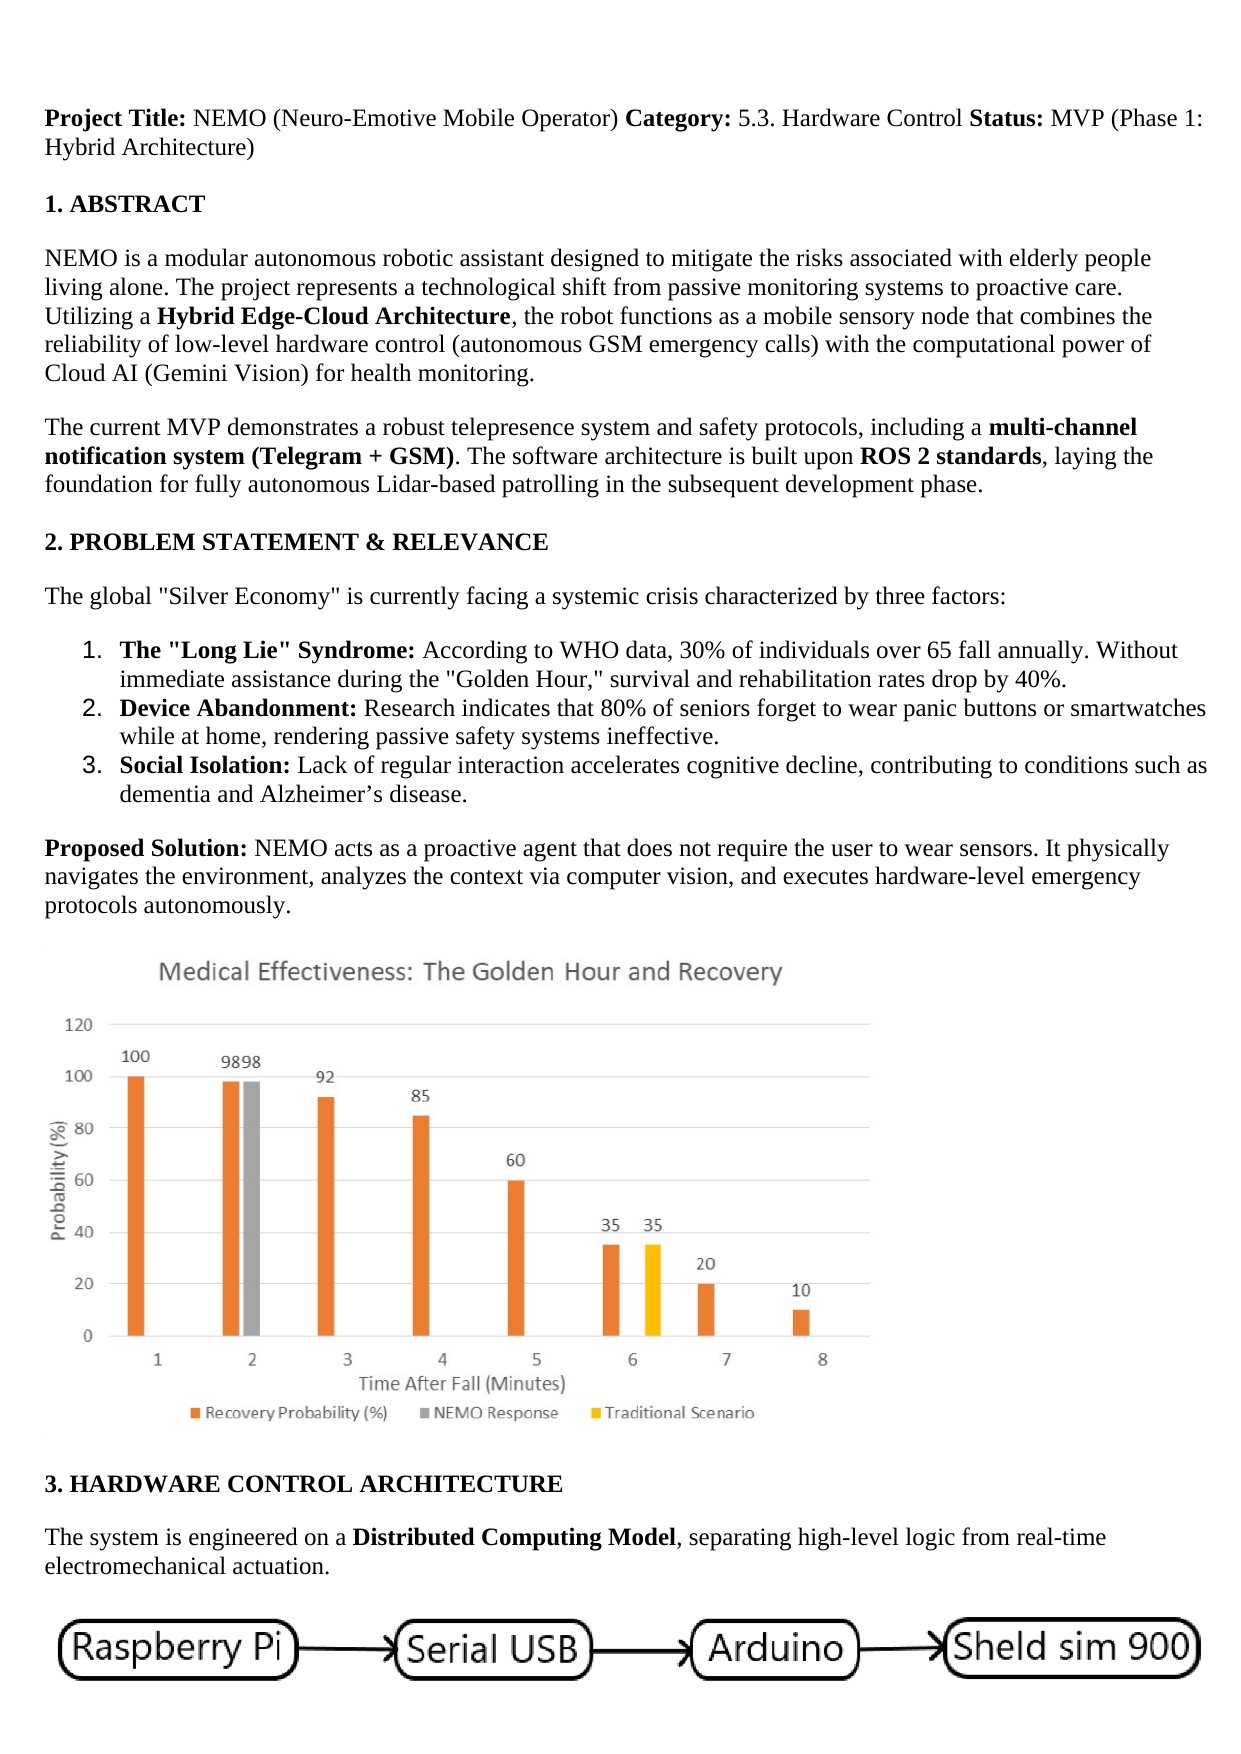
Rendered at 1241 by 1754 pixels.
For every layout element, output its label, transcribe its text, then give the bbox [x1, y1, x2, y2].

text NEMO is a modular autonomous robotic assistant designed to mitigate the risks associated with elderly people living alone. The project represents a technological shift from passive monitoring systems to proactive care. Utilizing a Hybrid Edge-Cloud Architecture, the robot functions as a mobile sensory node that combines the reliability of low-level hardware control (autonomous GSM emergency calls) with the computational power of Cloud AI (Gemini Vision) for health monitoring. [44, 243, 1210, 387]
subtitle 1. ABSTRACT [44, 189, 1210, 218]
text The current MVP demonstrates a robust telepresence system and safety protocols, including a multi-channel notification system (Telegram + GSM). The software architecture is built upon ROS 2 standards, laying the foundation for fully autonomous Lidar-based patrolling in the subsequent development phase. [44, 412, 1210, 498]
list Social Isolation: Lack of regular interaction accelerates cognitive decline, contributing to conditions such as dementia and Alzheimer’s disease. [82, 750, 1210, 808]
subtitle 2. PROBLEM STATEMENT & RELEVANCE [44, 527, 1210, 556]
picture [44, 943, 892, 1440]
text Project Title: NEMO (Neuro-Emotive Mobile Operator) Category: 5.3. Hardware Control Status: MVP (Phase 1: Hybrid Architecture) [44, 103, 1210, 160]
list The "Long Lie" Syndrome: According to WHO data, 30% of individuals over 65 fall annually. Without immediate assistance during the "Golden Hour," survival and rehabilitation rates drop by 40%. [82, 635, 1210, 692]
text Proposed Solution: NEMO acts as a proactive agent that does not require the user to wear sensors. It physically navigates the environment, analyzes the context via computer vision, and executes hardware-level emergency protocols autonomously. [44, 833, 1210, 919]
text The global "Silver Economy" is currently facing a systemic crisis characterized by three factors: [44, 581, 1210, 610]
text The system is engineered on a Distributed Computing Model, separating high-level logic from real-time electromechanical actuation. [44, 1522, 1210, 1580]
subtitle 3. HARDWARE CONTROL ARCHITECTURE [44, 1469, 1210, 1497]
list Device Abandonment: Research indicates that 80% of seniors forget to wear panic buttons or smartwatches while at home, rendering passive safety systems ineffective. [82, 692, 1210, 750]
picture [44, 1605, 1210, 1693]
